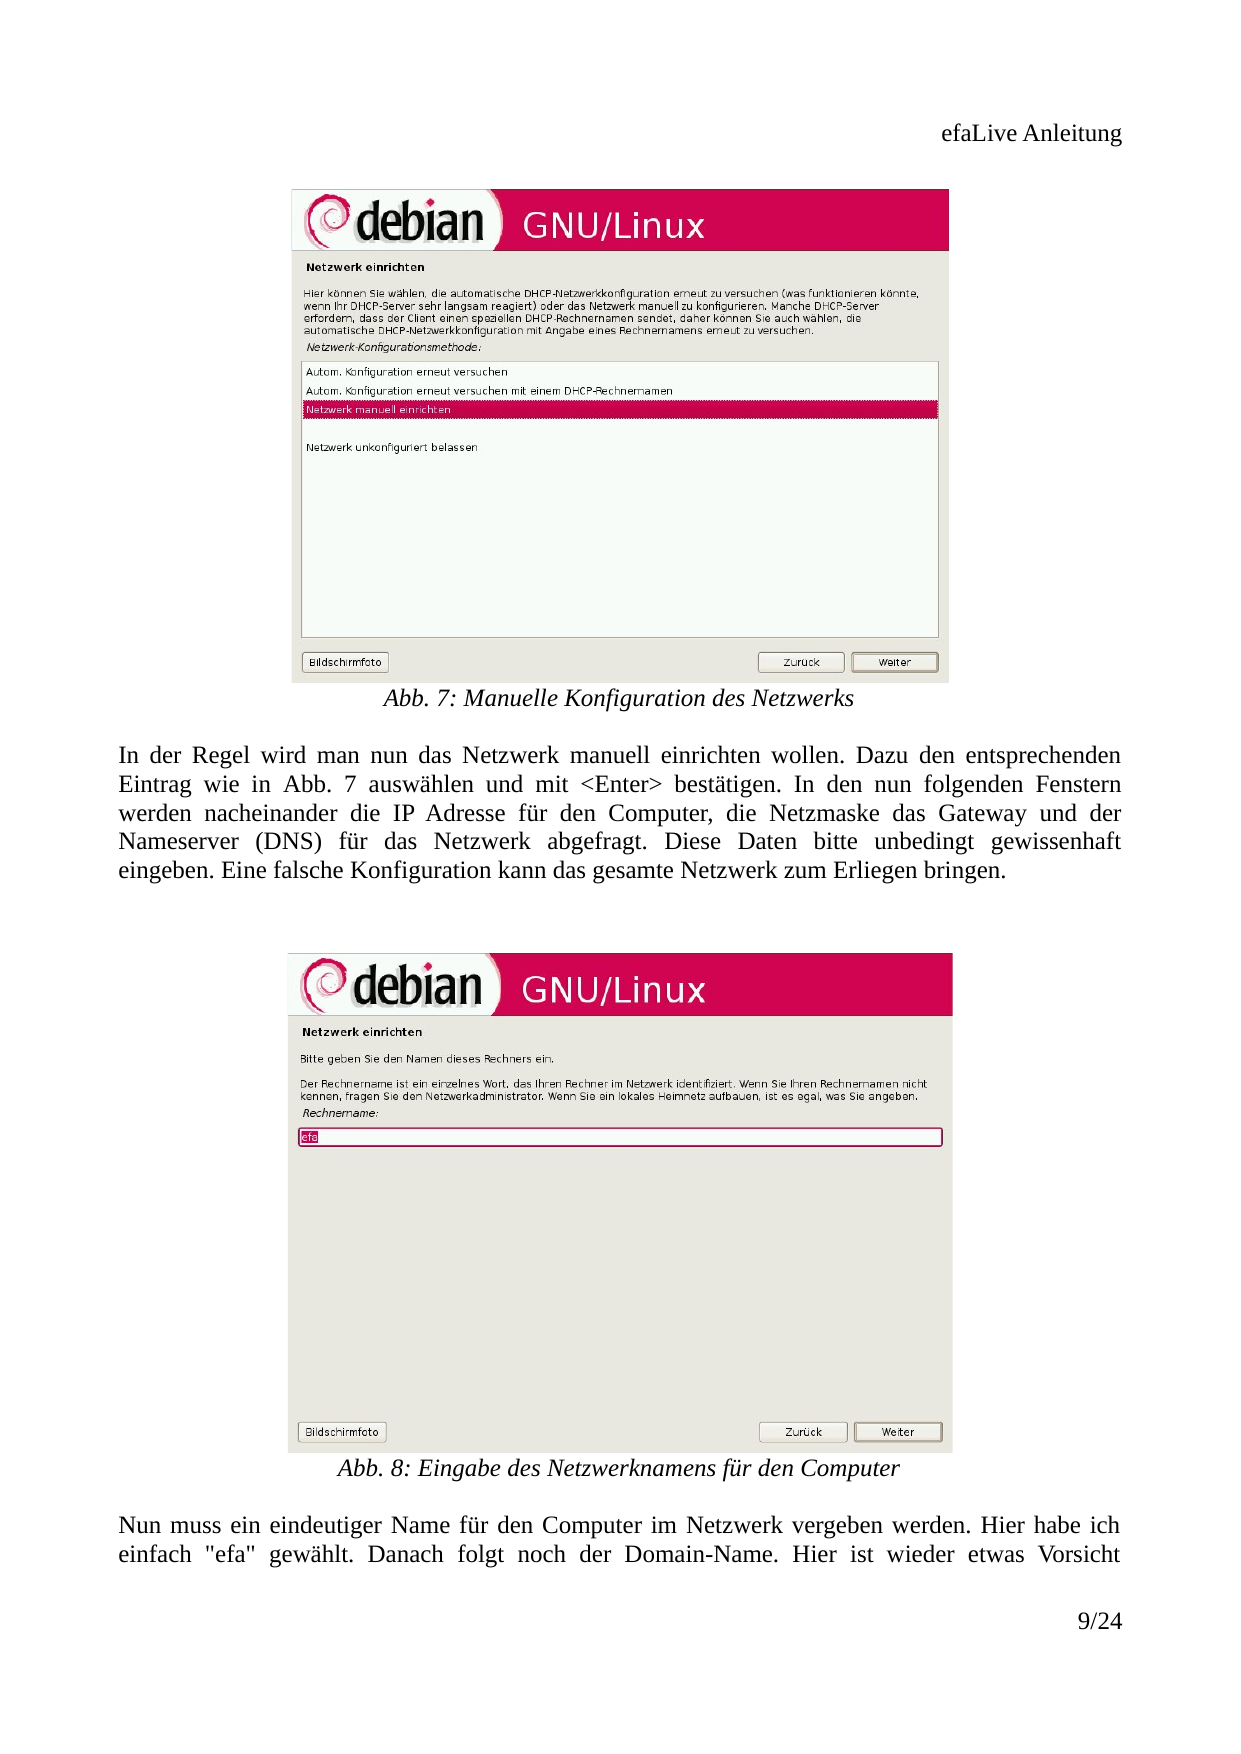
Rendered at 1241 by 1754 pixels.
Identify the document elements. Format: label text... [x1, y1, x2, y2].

picture [287, 953, 953, 1453]
text Abb. 8: Eingabe des Netzwerknamens für den Computer [288, 1453, 953, 1481]
text Abb. 7: Manuelle Konfiguration des Netzwerks [291, 683, 949, 711]
text Nun muss ein eindeutiger Name für den Computer im Netzwerk vergeben werden. Hier habe ich einfach "efa" gewählt. Danach folgt noch der Domain-Name. Hier ist wieder etwas Vorsicht [118, 1510, 1122, 1568]
text In der Regel wird man nun das Netzwerk manuell einrichten wollen. Dazu den entsprechenden Eintrag wie in Abb. 7 auswählen und mit <Enter> bestätigen. In den nun folgenden Fenstern werden nacheinander die IP Adresse für den Computer, die Netzmaske das Gateway und der Nameserver (DNS) für das Netzwerk abgefragt. Diese Daten bitte unbedingt gewissenhaft eingeben. Eine falsche Konfiguration kann das gesamte Netzwerk zum Erliegen bringen. [118, 740, 1122, 884]
picture [291, 189, 949, 683]
